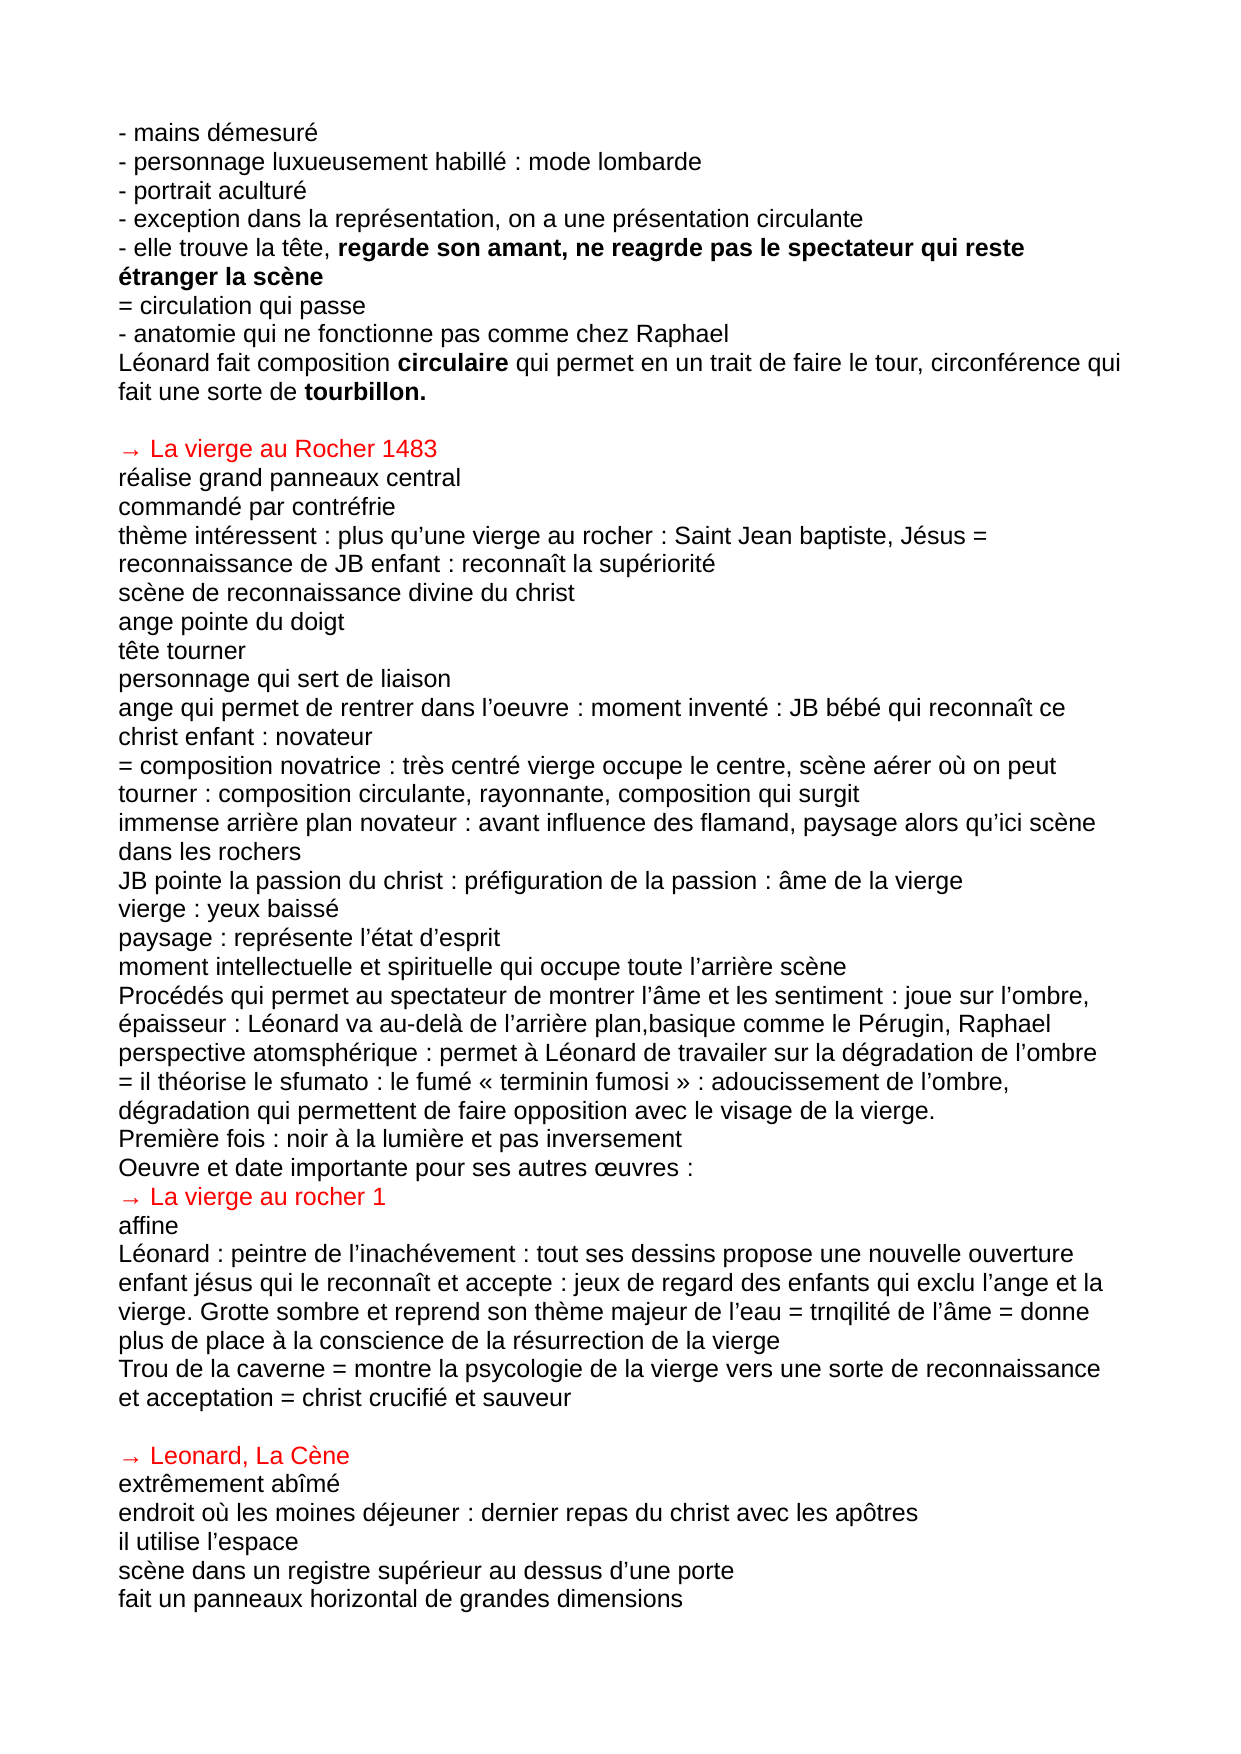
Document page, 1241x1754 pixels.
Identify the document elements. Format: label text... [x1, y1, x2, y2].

text ange pointe du doigt [118, 607, 1122, 636]
text immense arrière plan novateur : avant influence des flamand, paysage alors qu’ici scène dans les rochers [118, 808, 1122, 866]
text endroit où les moines déjeuner : dernier repas du christ avec les apôtres [118, 1498, 1122, 1527]
text Procédés qui permet au spectateur de montrer l’âme et les sentiment : joue sur l’ombre, épaisseur : Léonard va au-delà de l’arrière plan,basique comme le Pérugin, Raphael [118, 981, 1122, 1038]
text = composition novatrice : très centré vierge occupe le centre, scène aérer où on peut tourner : composition circulante, rayonnante, composition qui surgit [118, 751, 1122, 808]
text Trou de la caverne = montre la psycologie de la vierge vers une sorte de reconnaissance et acceptation = christ crucifié et sauveur [118, 1354, 1122, 1412]
text → La vierge au rocher 1 [118, 1182, 1122, 1211]
text Léonard : peintre de l’inachévement : tout ses dessins propose une nouvelle ouverture [118, 1239, 1122, 1268]
text - exception dans la représentation, on a une présentation circulante [118, 204, 1122, 233]
text moment intellectuelle et spirituelle qui occupe toute l’arrière scène [118, 952, 1122, 981]
text ange qui permet de rentrer dans l’oeuvre : moment inventé : JB bébé qui reconnaît ce christ enfant : novateur [118, 693, 1122, 751]
text - portrait aculturé [118, 176, 1122, 204]
text affine [118, 1211, 1122, 1239]
text thème intéressent : plus qu’une vierge au rocher : Saint Jean baptiste, Jésus = reconnaissance de JB enfant : reconnaît la supériorité [118, 521, 1122, 578]
text il utilise l’espace [118, 1527, 1122, 1556]
text = il théorise le sfumato : le fumé « terminin fumosi » : adoucissement de l’ombre, dégradation qui permettent de faire opposition avec le visage de la vierge. [118, 1067, 1122, 1124]
text perspective atomsphérique : permet à Léonard de travailer sur la dégradation de l’ombre [118, 1038, 1122, 1067]
text Léonard fait composition circulaire qui permet en un trait de faire le tour, circonférence qui fait une sorte de tourbillon. [118, 348, 1122, 406]
text commandé par contréfrie [118, 492, 1122, 521]
text - elle trouve la tête, regarde son amant, ne reagrde pas le spectateur qui reste étranger la scène [118, 233, 1122, 291]
text → La vierge au Rocher 1483 [118, 434, 1122, 463]
text personnage qui sert de liaison [118, 664, 1122, 693]
text enfant jésus qui le reconnaît et accepte : jeux de regard des enfants qui exclu l’ange et la vierge. Grotte sombre et reprend son thème majeur de l’eau = trnqilité de l’âme = donne plus de place à la conscience de la résurrection de la vierge [118, 1268, 1122, 1354]
text → Leonard, La Cène [118, 1441, 1122, 1469]
text JB pointe la passion du christ : préfiguration de la passion : âme de la vierge [118, 866, 1122, 894]
text - anatomie qui ne fonctionne pas comme chez Raphael [118, 319, 1122, 348]
text tête tourner [118, 636, 1122, 664]
text fait un panneaux horizontal de grandes dimensions [118, 1584, 1122, 1613]
text - personnage luxueusement habillé : mode lombarde [118, 147, 1122, 176]
text Oeuvre et date importante pour ses autres œuvres : [118, 1153, 1122, 1182]
text scène dans un registre supérieur au dessus d’une porte [118, 1556, 1122, 1584]
text vierge : yeux baissé [118, 894, 1122, 923]
text Première fois : noir à la lumière et pas inversement [118, 1124, 1122, 1153]
text paysage : représente l’état d’esprit [118, 923, 1122, 952]
text - mains démesuré [118, 118, 1122, 147]
text scène de reconnaissance divine du christ [118, 578, 1122, 607]
text extrêmement abîmé [118, 1469, 1122, 1498]
text = circulation qui passe [118, 291, 1122, 319]
text réalise grand panneaux central [118, 463, 1122, 492]
